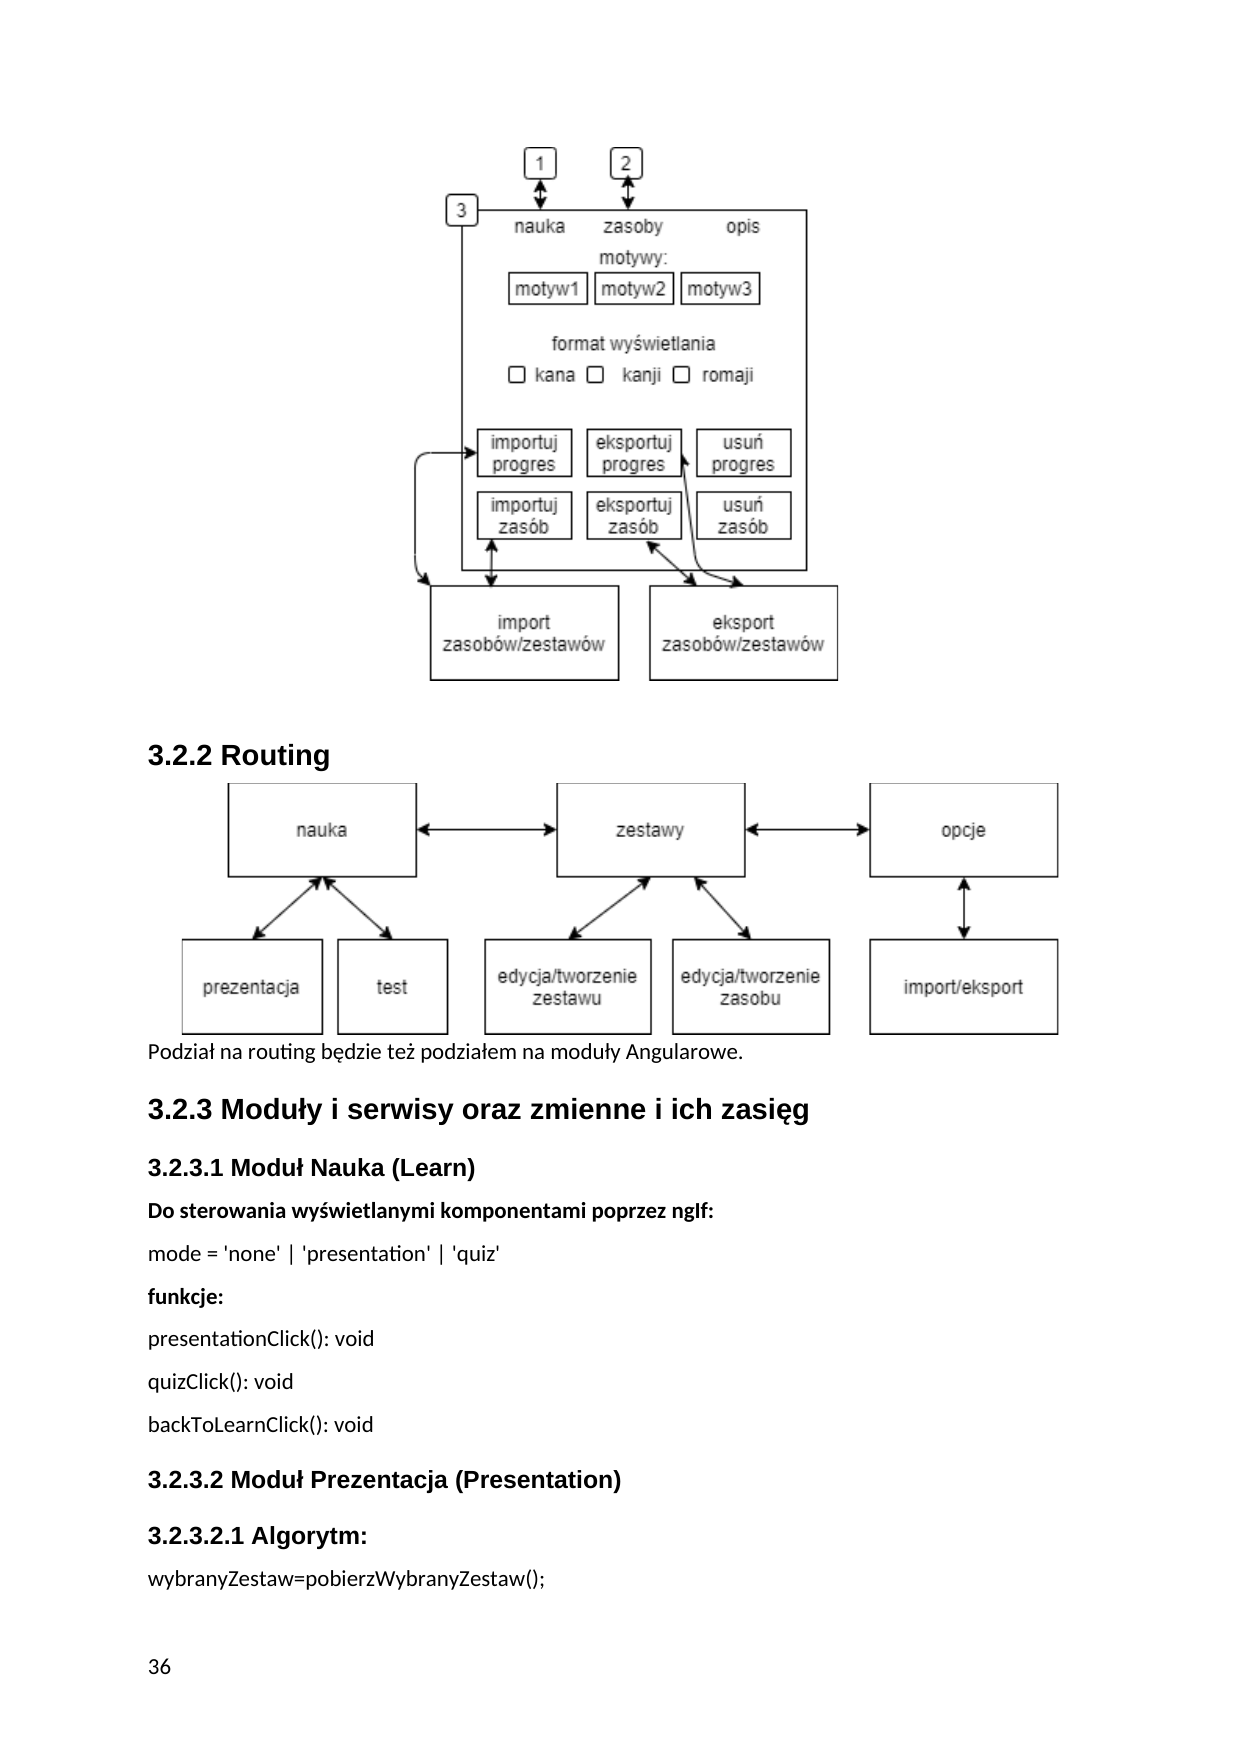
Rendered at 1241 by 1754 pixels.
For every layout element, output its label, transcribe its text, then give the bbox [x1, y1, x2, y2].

text Do sterowania wyświetlanymi komponentami poprzez ngIf: [148, 1196, 1093, 1224]
subtitle 3.2.2 Routing [148, 738, 1093, 771]
text backToLearnClick(): void [148, 1410, 1093, 1438]
text funkcje: [148, 1282, 1093, 1310]
text presentationClick(): void [148, 1324, 1093, 1352]
text mode = 'none' | 'presentation' | 'quiz' [148, 1239, 1093, 1267]
text quizClick(): void [148, 1367, 1093, 1395]
subtitle 3.2.3 Moduły i serwisy oraz zmienne i ich zasięg [148, 1092, 1093, 1126]
picture [402, 147, 839, 681]
text wybranyZestaw=pobierzWybranyZestaw(); [148, 1564, 1093, 1592]
picture [181, 783, 1059, 1035]
subtitle 3.2.3.1 Moduł Nauka (Learn) [148, 1153, 1093, 1182]
text Podział na routing będzie też podziałem na moduły Angularowe. [148, 786, 1093, 1065]
subtitle 3.2.3.2 Moduł Prezentacja (Presentation) [148, 1465, 1093, 1494]
subtitle 3.2.3.2.1 Algorytm: [148, 1521, 1093, 1549]
